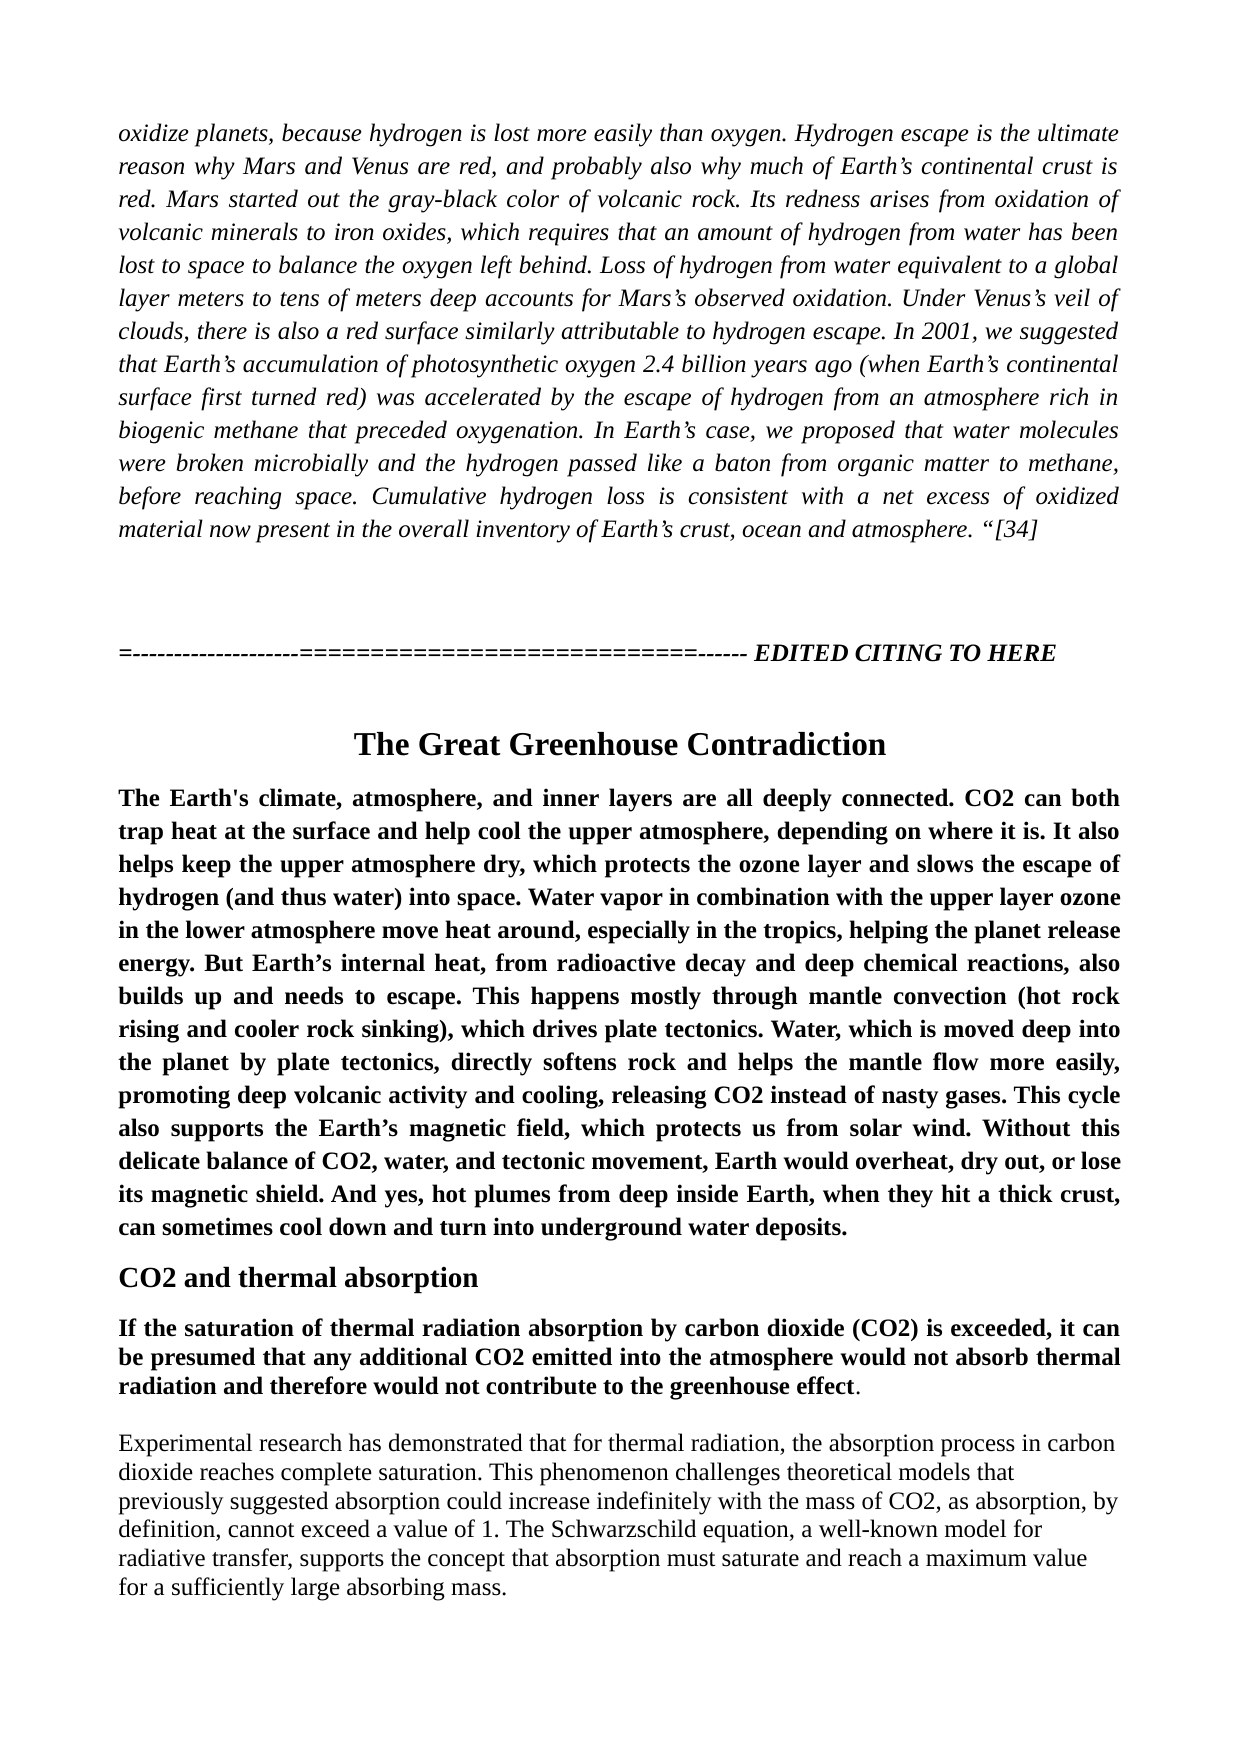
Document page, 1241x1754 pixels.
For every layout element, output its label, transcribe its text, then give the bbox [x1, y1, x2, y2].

text =--------------------============================------ EDITED CITING TO HERE [118, 638, 1122, 667]
text The Earth's climate, atmosphere, and inner layers are all deeply connected. CO2 can both trap heat at the surface and help cool the upper atmosphere, depending on where it is. It also helps keep the upper atmosphere dry, which protects the ozone layer and slows the escape of hydrogen (and thus water) into space. Water vapor in combination with the upper layer ozone in the lower atmosphere move heat around, especially in the tropics, helping the planet release energy. But Earth’s internal heat, from radioactive decay and deep chemical reactions, also builds up and needs to escape. This happens mostly through mantle convection (hot rock rising and cooler rock sinking), which drives plate tectonics. Water, which is moved deep into the planet by plate tectonics, directly softens rock and helps the mantle flow more easily, promoting deep volcanic activity and cooling, releasing CO2 instead of nasty gases. This cycle also supports the Earth’s magnetic field, which protects us from solar wind. Without this delicate balance of CO2, water, and tectonic movement, Earth would overheat, dry out, or lose its magnetic shield. And yes, hot plumes from deep inside Earth, when they hit a thick crust, can sometimes cool down and turn into underground water deposits. [118, 783, 1122, 1241]
text oxidize planets, because hydrogen is lost more easily than oxygen. Hydrogen escape is the ultimate reason why Mars and Venus are red, and probably also why much of Earth’s continental crust is red. Mars started out the gray-black color of volcanic rock. Its redness arises from oxidation of volcanic minerals to iron oxides, which requires that an amount of hydrogen from water has been lost to space to balance the oxygen left behind. Loss of hydrogen from water equivalent to a global layer meters to tens of meters deep accounts for Mars’s observed oxidation. Under Venus’s veil of clouds, there is also a red surface similarly attributable to hydrogen escape. In 2001, we suggested that Earth’s accumulation of photosynthetic oxygen 2.4 billion years ago (when Earth’s continental surface first turned red) was accelerated by the escape of hydrogen from an atmosphere rich in biogenic methane that preceded oxygenation. In Earth’s case, we proposed that water molecules were broken microbially and the hydrogen passed like a baton from organic matter to methane, before reaching space. Cumulative hydrogen loss is consistent with a net excess of oxidized material now present in the overall inventory of Earth’s crust, ocean and atmosphere. “[34] [118, 118, 1122, 543]
text If the saturation of thermal radiation absorption by carbon dioxide (CO2) is exceeded, it can be presumed that any additional CO2 emitted into the atmosphere would not absorb thermal radiation and therefore would not contribute to the greenhouse effect. [118, 1313, 1122, 1399]
text CO2 and thermal absorption [118, 1260, 1122, 1294]
text The Great Greenhouse Contradiction [118, 724, 1122, 763]
text Experimental research has demonstrated that for thermal radiation, the absorption process in carbon dioxide reaches complete saturation. This phenomenon challenges theoretical models that previously suggested absorption could increase indefinitely with the mass of CO2, as absorption, by definition, cannot exceed a value of 1. The Schwarzschild equation, a well-known model for radiative transfer, supports the concept that absorption must saturate and reach a maximum value for a sufficiently large absorbing mass. [118, 1428, 1122, 1601]
